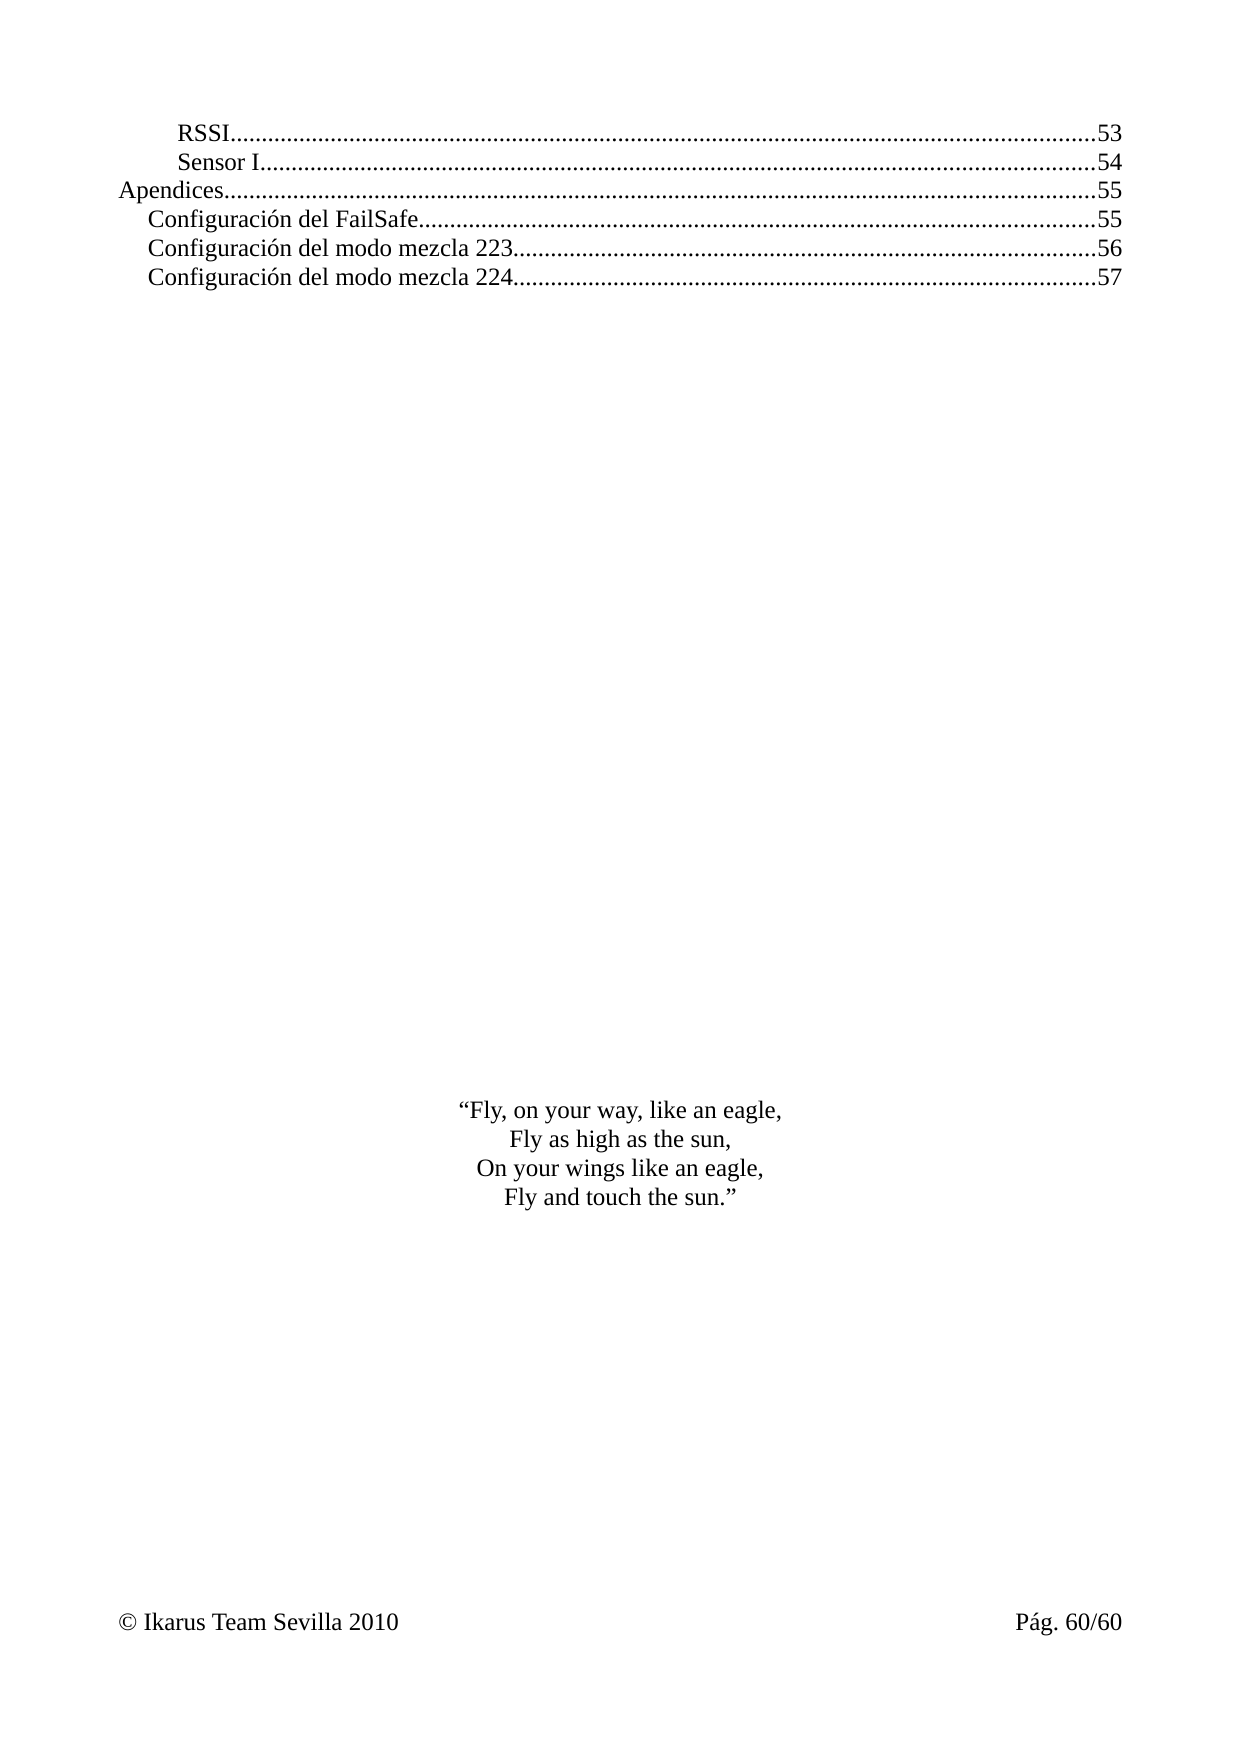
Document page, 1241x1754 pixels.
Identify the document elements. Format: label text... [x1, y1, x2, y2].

text On your wings like an eagle, [118, 1153, 1122, 1182]
text RSSI 53 [177, 118, 1122, 147]
text Sensor I 54 [177, 147, 1122, 176]
text “Fly, on your way, like an eagle, [118, 1096, 1122, 1124]
text Configuración del modo mezcla 224 57 [148, 262, 1122, 291]
text Apendices 55 [118, 176, 1122, 204]
text Configuración del modo mezcla 223 56 [148, 233, 1122, 262]
text Fly and touch the sun.” [118, 1182, 1122, 1211]
text Fly as high as the sun, [118, 1124, 1122, 1153]
text Configuración del FailSafe 55 [148, 204, 1122, 233]
